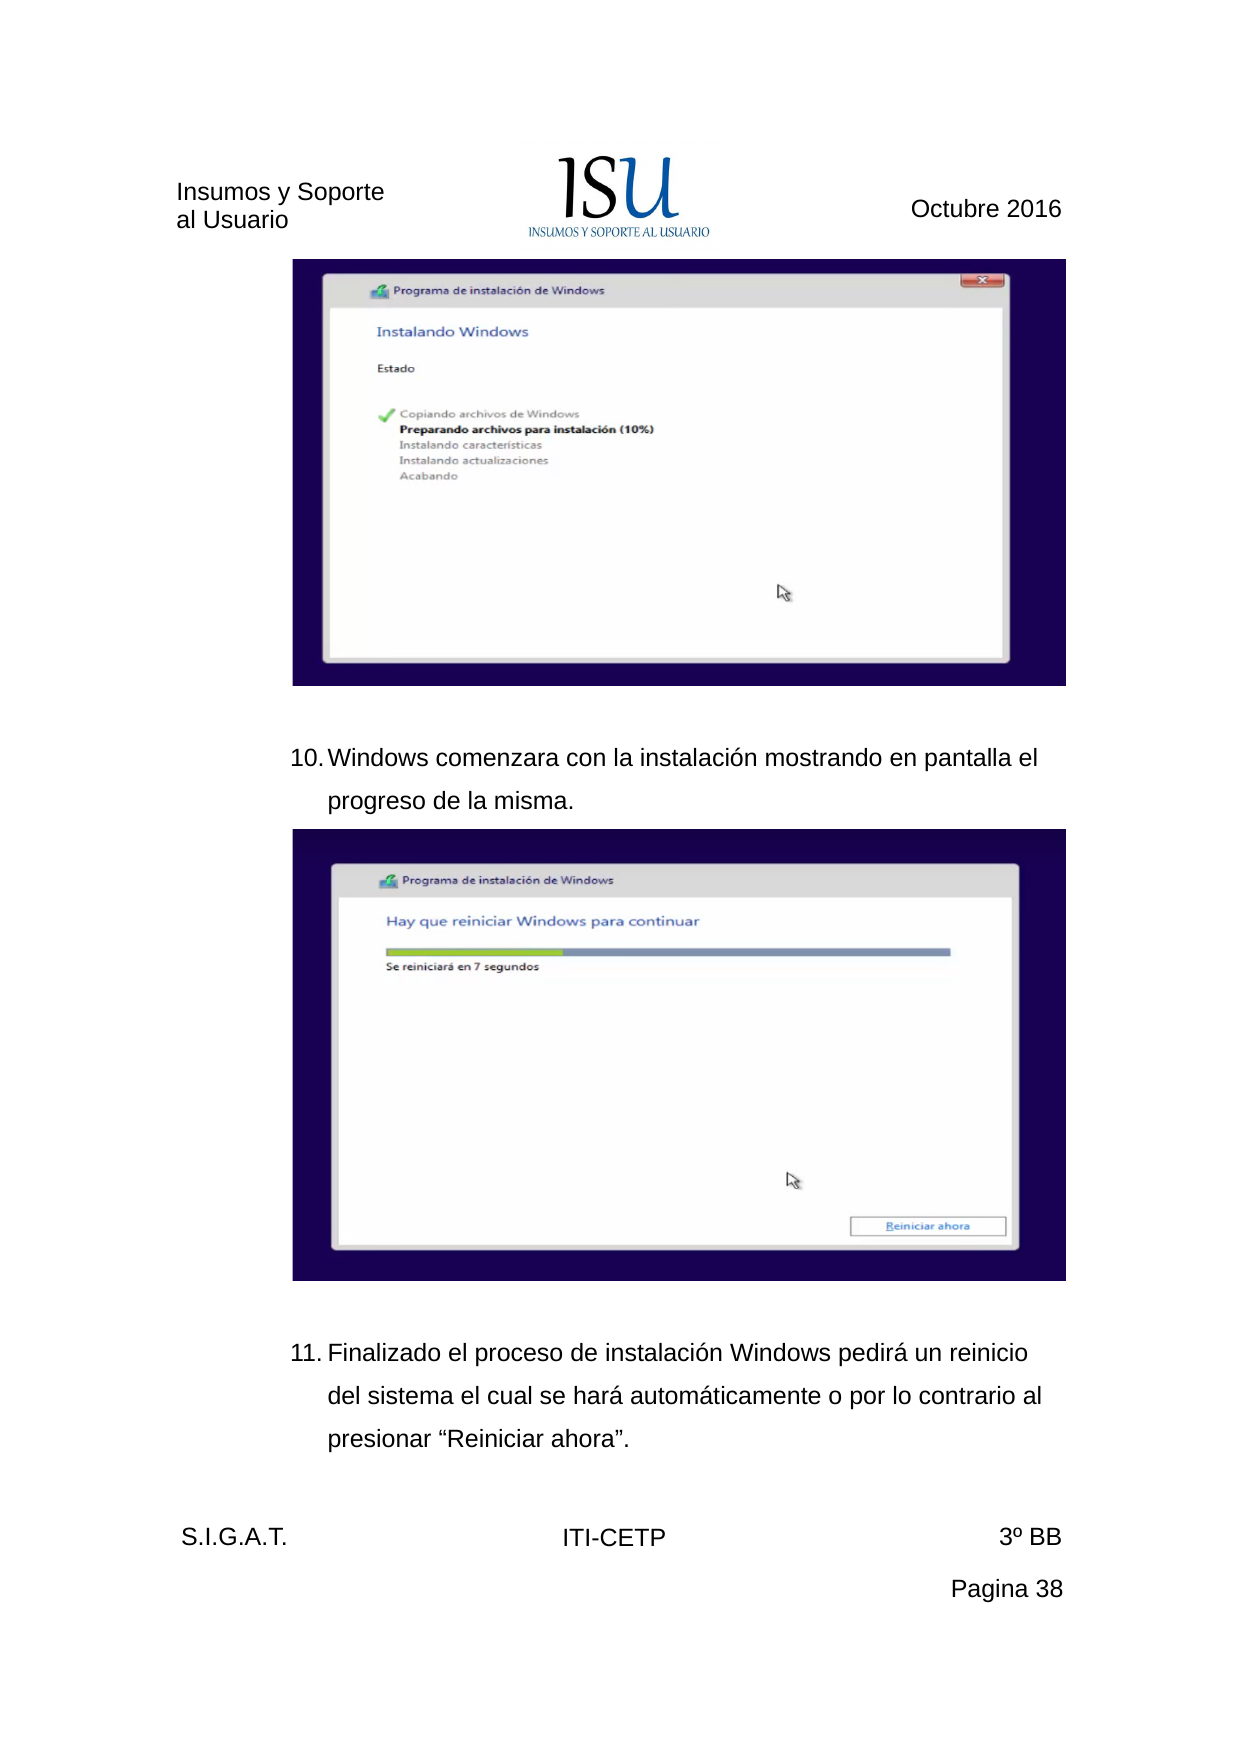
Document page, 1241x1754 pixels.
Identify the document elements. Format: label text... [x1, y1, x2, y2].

picture [517, 138, 723, 252]
list Finalizado el proceso de instalación Windows pedirá un reinicio del sistema el cual se hará automáticamente o por lo contrario al presionar “Reiniciar ahora”. [290, 1338, 1063, 1453]
list Windows comenzara con la instalación mostrando en pantalla el progreso de la misma. [290, 743, 1063, 815]
